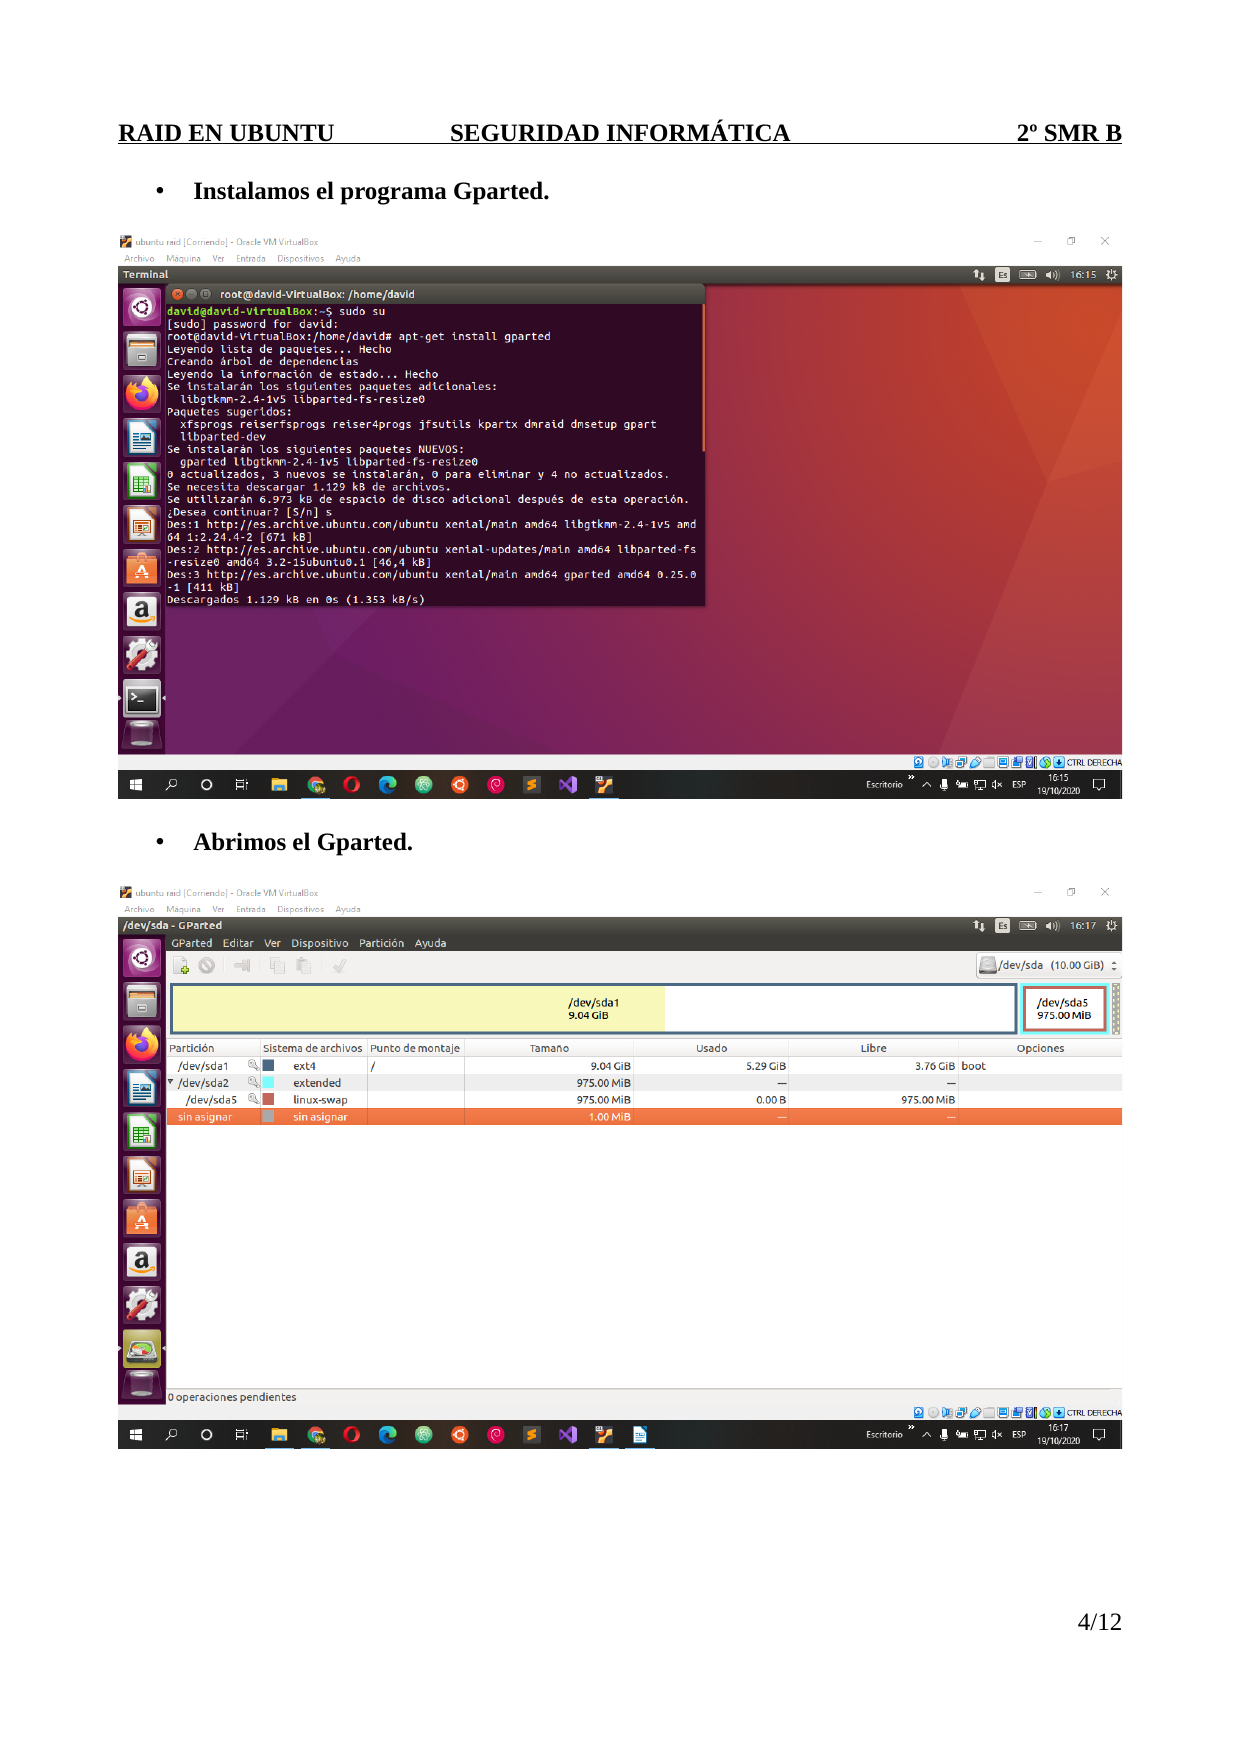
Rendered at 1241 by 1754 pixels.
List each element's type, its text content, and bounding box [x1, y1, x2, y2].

picture [118, 233, 1123, 799]
picture [118, 884, 1123, 1449]
list Instalamos el programa Gparted. [156, 176, 1122, 205]
list Abrimos el Gparted. [156, 827, 1122, 856]
